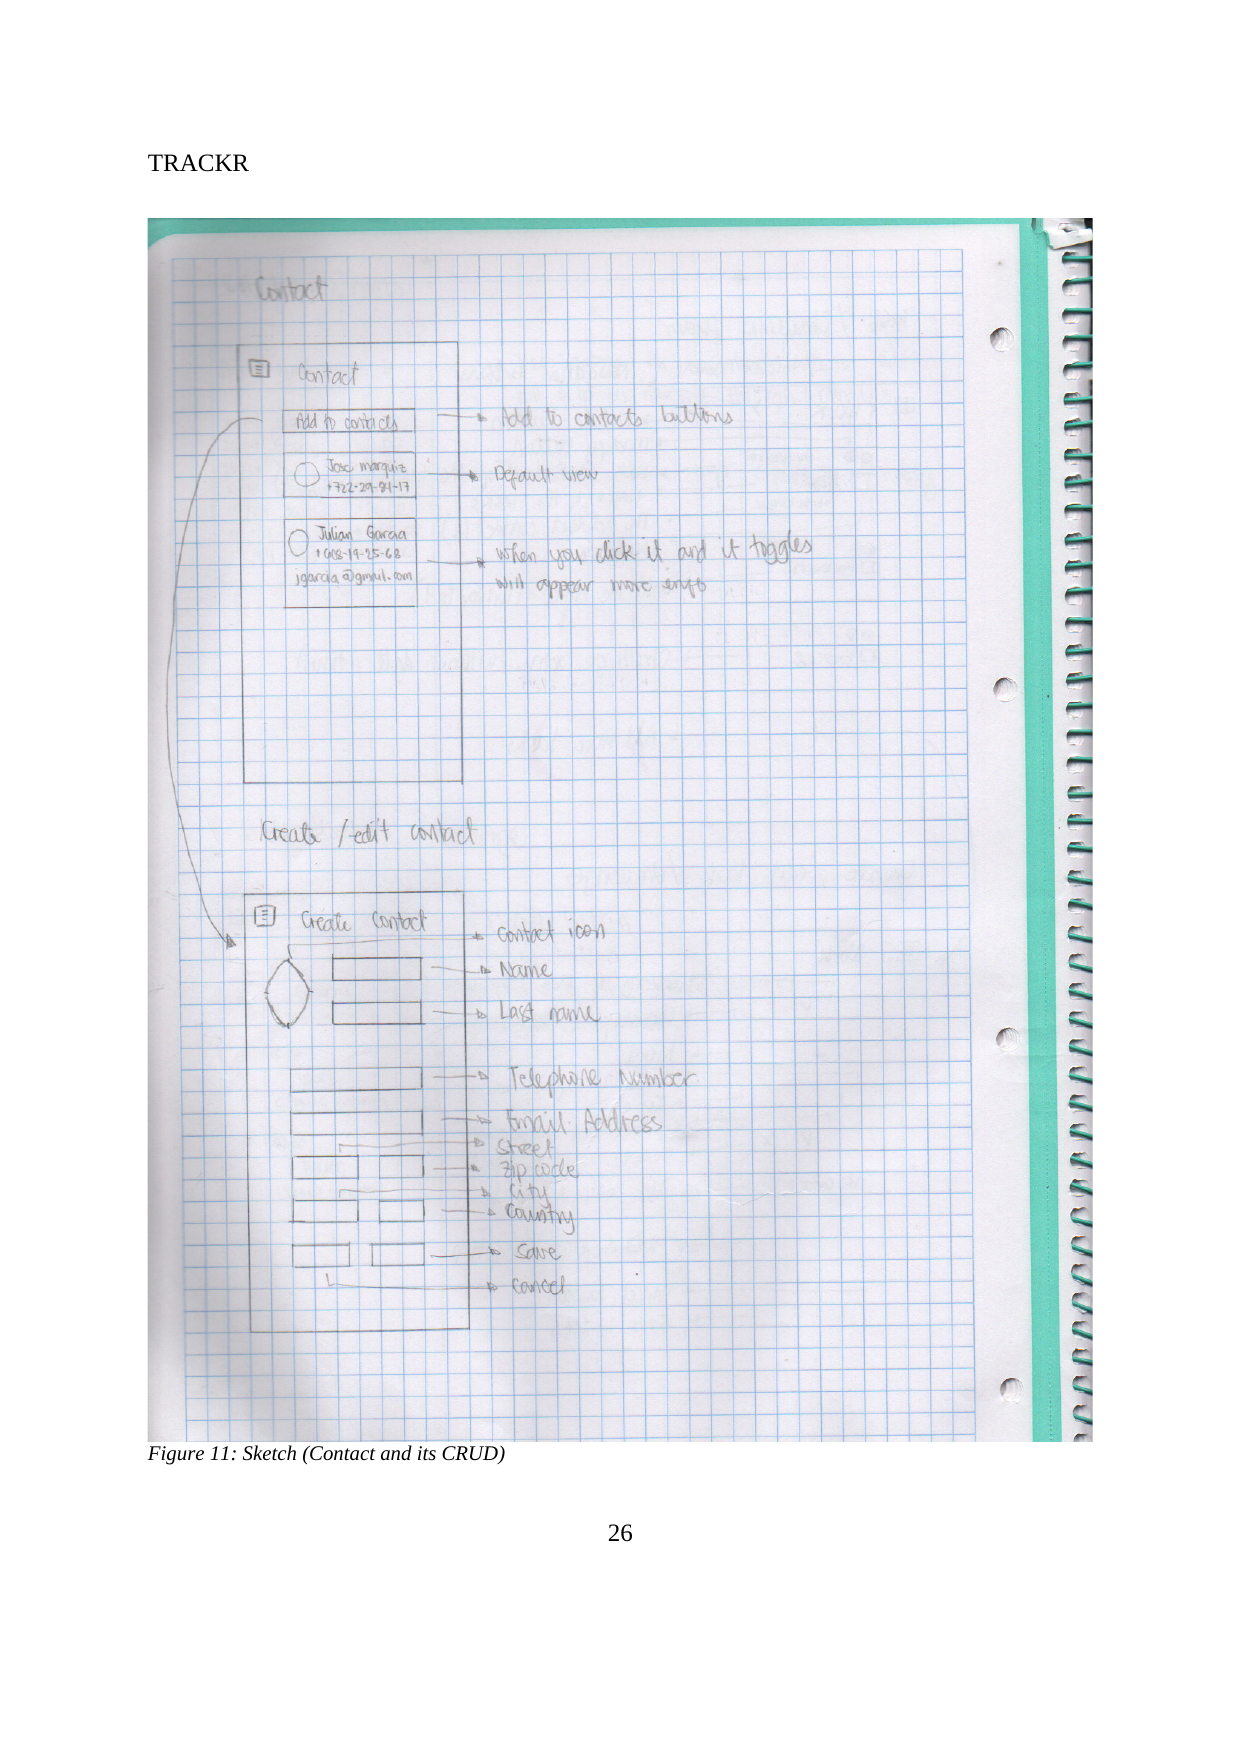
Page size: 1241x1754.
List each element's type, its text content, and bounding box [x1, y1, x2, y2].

picture [147, 218, 1093, 1442]
text Figure 11: Sketch (Contact and its CRUD) [148, 1442, 1093, 1465]
